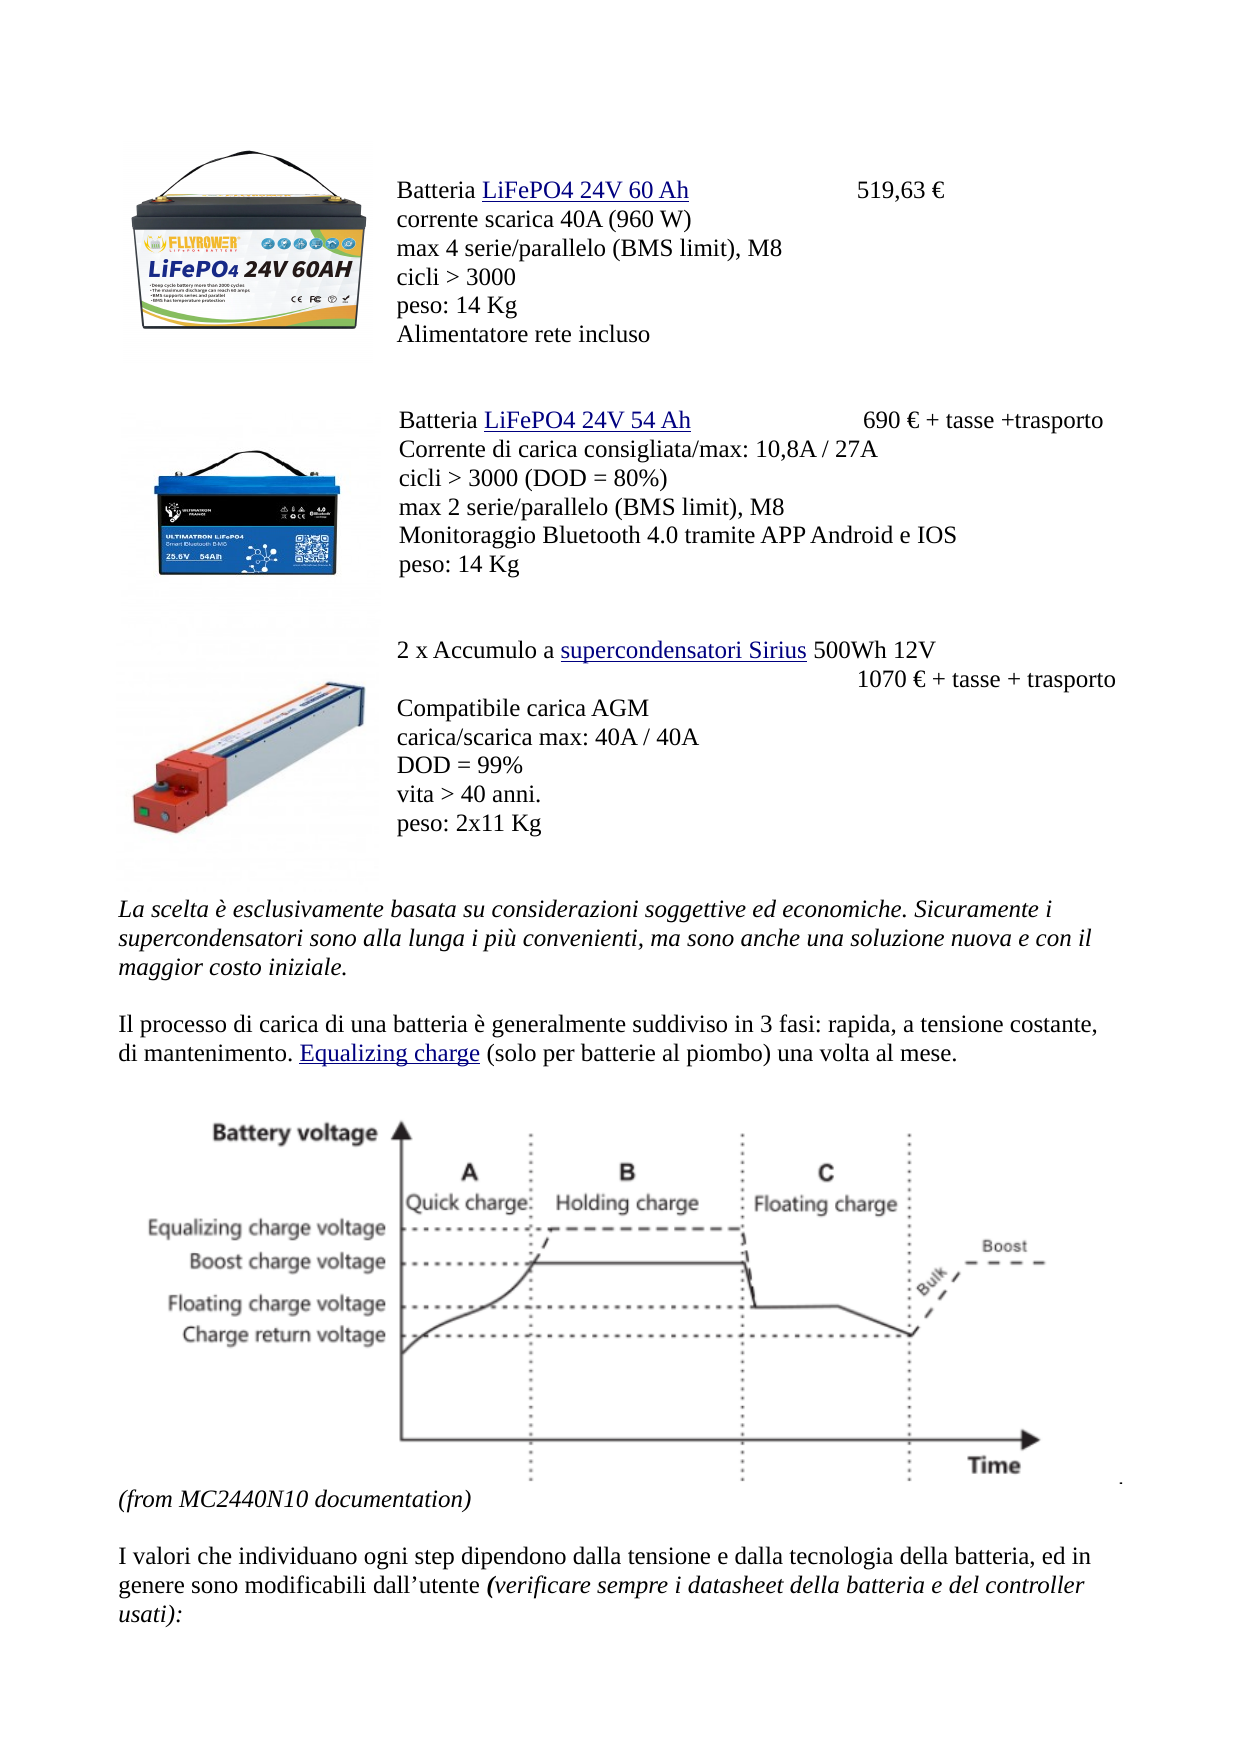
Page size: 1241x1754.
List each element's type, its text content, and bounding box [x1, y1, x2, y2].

text [118, 1096, 1122, 1106]
text peso: 14 Kg [373, 291, 1122, 319]
picture [123, 139, 373, 363]
text I valori che individuano ogni step dipendono dalla tensione e dalla tecnologia della batteria, ed in genere sono modificabili dall’utente (verificare sempre i datasheet della batteria e del controller usati): [118, 1541, 1122, 1627]
text Corrente di carica consigliata/max: 10,8A / 27A [381, 434, 1122, 463]
text vita > 40 anni. [379, 779, 1122, 808]
text max 4 serie/parallelo (BMS limit), M8 [373, 233, 1122, 262]
text La scelta è esclusivamente basata su considerazioni soggettive ed economiche. Sicuramente i supercondensatori sono alla lunga i più convenienti, ma sono anche una soluzione nuova e con il maggior costo iniziale. [118, 894, 1122, 981]
text Il processo di carica di una batteria è generalmente suddiviso in 3 fasi: rapida, a tensione costante, di mantenimento. Equalizing charge (solo per batterie al piombo) una volta al mese. [118, 1009, 1122, 1067]
text Batteria LiFePO4 24V 54 Ah 690 € + tasse +trasporto [118, 406, 1122, 434]
text corrente scarica 40A (960 W) [373, 204, 1122, 233]
picture [118, 1106, 1123, 1484]
text cicli > 3000 [373, 262, 1122, 291]
text cicli > 3000 (DOD = 80%) [381, 463, 1122, 492]
text Monitoraggio Bluetooth 4.0 tramite APP Android e IOS [381, 521, 1122, 549]
text peso: 14 Kg [381, 549, 1122, 578]
text carica/scarica max: 40A / 40A [379, 722, 1122, 751]
text 1070 € + tasse + trasporto [379, 664, 1122, 693]
text Compatibile carica AGM [379, 693, 1122, 722]
text Alimentatore rete incluso [373, 319, 1122, 348]
text 2 x Accumulo a supercondensatori Sirius 500Wh 12V [379, 636, 1122, 664]
text peso: 2x11 Kg [379, 808, 1122, 837]
text (from MC2440N10 documentation) [118, 1484, 1122, 1512]
text max 2 serie/parallelo (BMS limit), M8 [381, 492, 1122, 521]
text Batteria LiFePO4 24V 60 Ah 519,63 € [373, 176, 1122, 204]
text DOD = 99% [379, 751, 1122, 779]
picture [116, 413, 381, 892]
